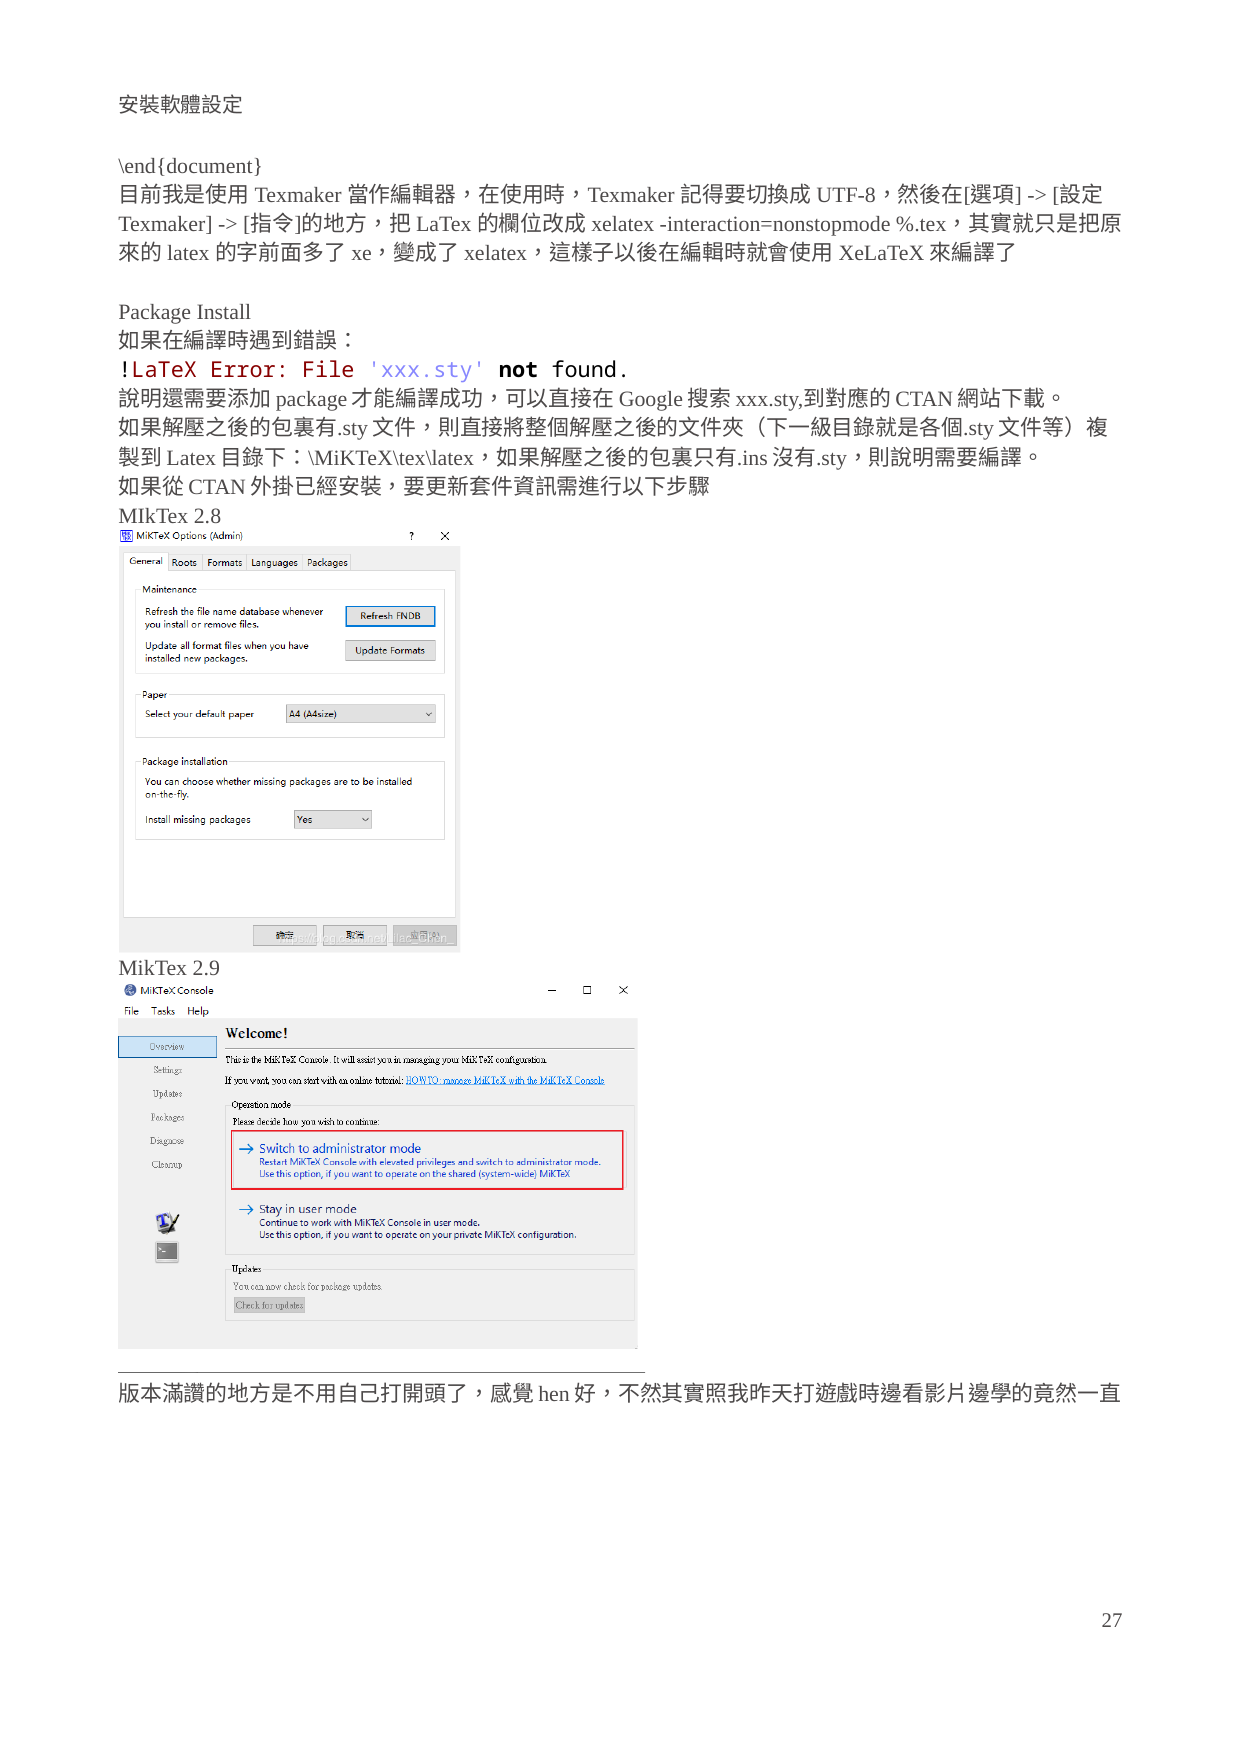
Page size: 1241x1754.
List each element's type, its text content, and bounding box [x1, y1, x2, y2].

text 說明還需要添加package才能編譯成功，可以直接在Google搜索xxx.sty,到對應的CTAN網站下載。 [118, 383, 1122, 412]
text !LaTeX Error: File 'xxx.sty' not found. [118, 354, 1122, 383]
text 目前我是使用 Texmaker 當作編輯器，在使用時，Texmaker 記得要切換成 UTF-8，然後在[選項] -> [設定Texmaker] -> [指令]的地方，把 LaTex 的欄位改成 xelatex -interaction=nonstopmode %.tex，其實就只是把原來的 latex 的字前面多了 xe，變成了 xelatex，這樣子以後在編輯時就會使用 XeLaTeX 來編譯了 [118, 179, 1122, 267]
text 如果從CTAN外掛已經安裝，要更新套件資訊需進行以下步驟 [118, 471, 1122, 500]
text MikTex 2.9 [118, 952, 1122, 981]
text 如果在編譯時遇到錯誤： [118, 325, 1122, 354]
text Package Install [118, 296, 1122, 325]
text 如果解壓之後的包裏有.sty文件，則直接將整個解壓之後的文件夾（下一級目錄就是各個.sty文件等）複製到Latex目錄下：\MiKTeX\tex\latex，如果解壓之後的包裏只有.ins沒有.sty，則說明需要編譯。 [118, 412, 1122, 471]
text \end{document} [118, 150, 1122, 179]
text MIkTex 2.8 [118, 500, 1122, 529]
text 版本滿讚的地方是不用自己打開頭了，感覺hen好，不然其實照我昨天打遊戲時邊看影片邊學的竟然一直 [118, 1378, 1122, 1407]
